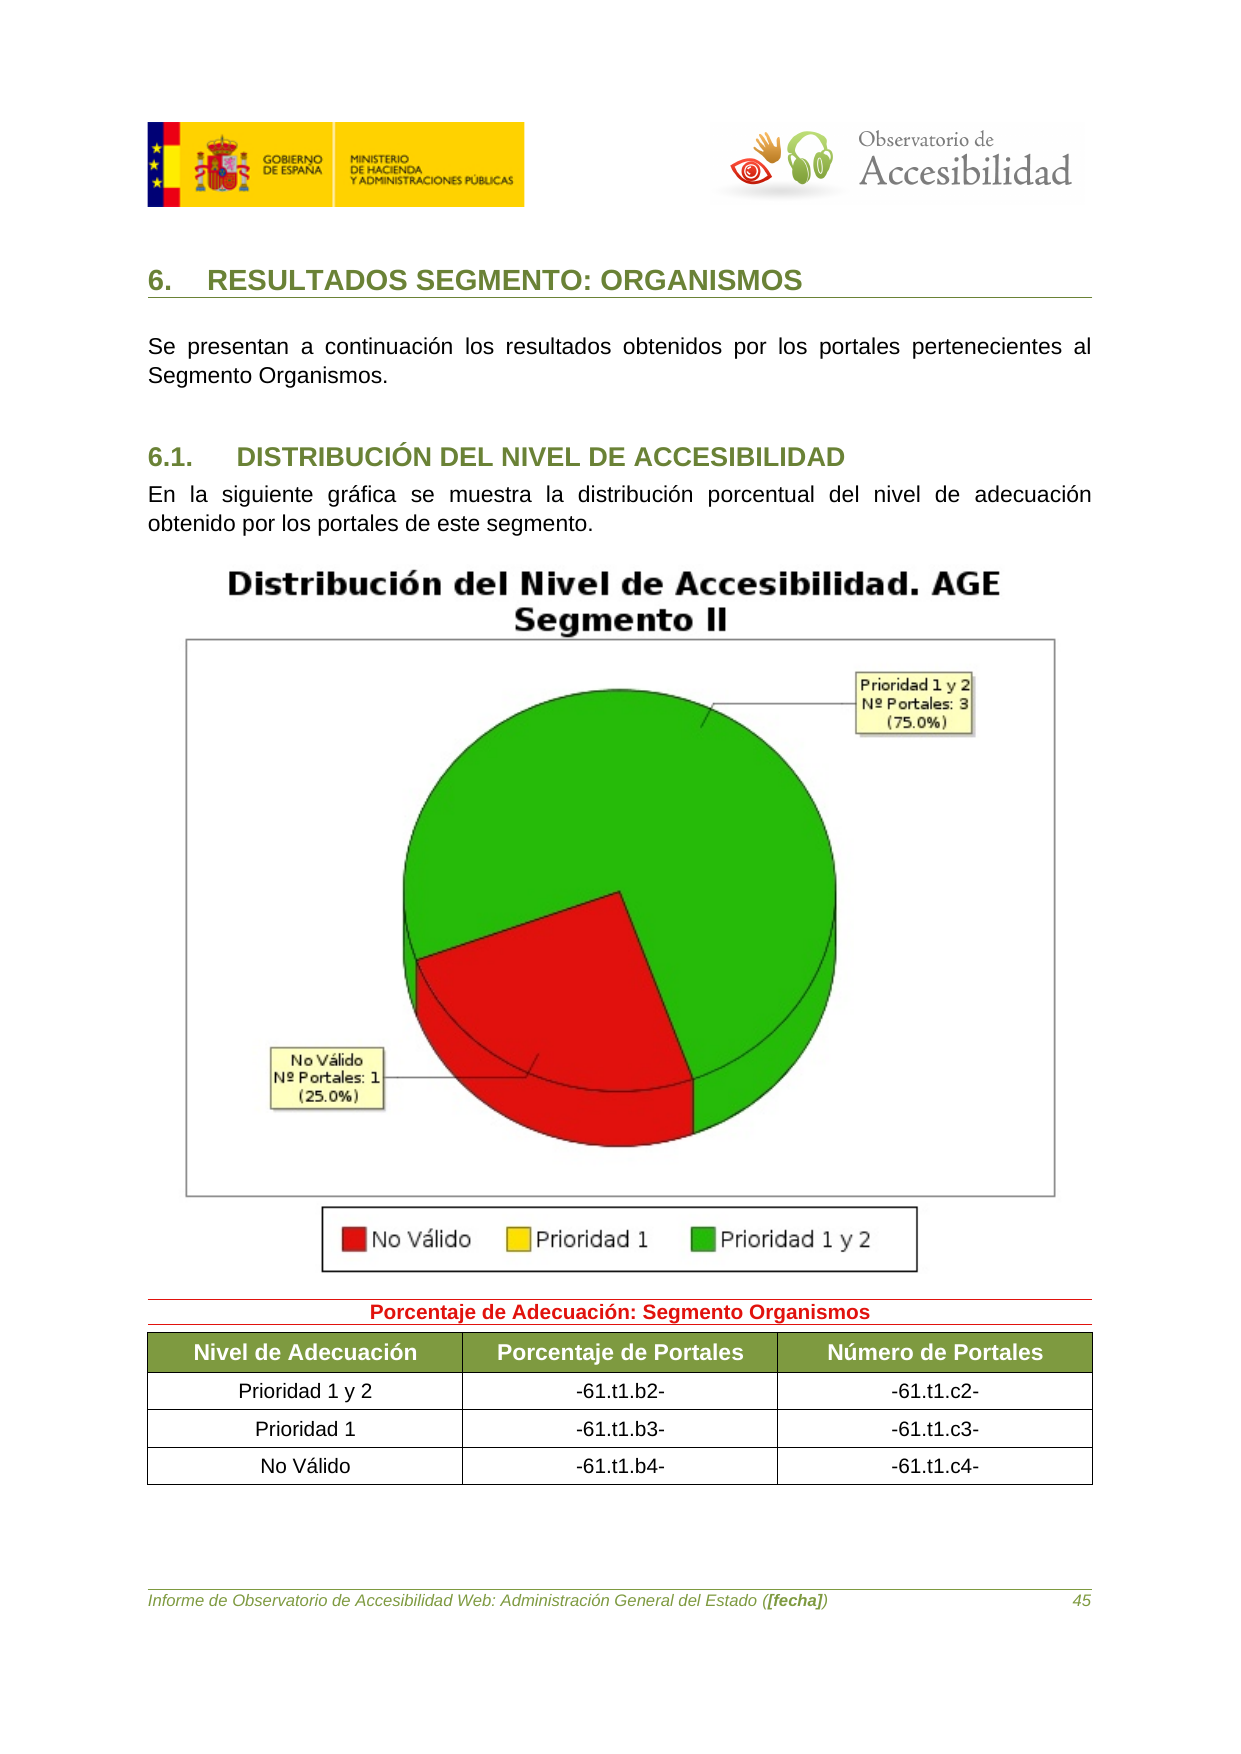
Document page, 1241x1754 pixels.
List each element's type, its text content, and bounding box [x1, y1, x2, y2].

table_cell -61.t1.c2- [778, 1373, 1092, 1409]
picture [178, 564, 1062, 1274]
table_cell No Válido [148, 1448, 462, 1484]
table_header Porcentaje de Portales [463, 1333, 777, 1372]
table_cell -61.t1.b3- [463, 1410, 777, 1447]
list Distribución del nivel de accesibilidad [148, 441, 1092, 472]
table_cell -61.t1.b2- [463, 1373, 777, 1409]
table_cell Prioridad 1 y 2 [148, 1373, 462, 1409]
table_header Número de Portales [778, 1333, 1092, 1372]
picture [147, 122, 525, 207]
table_cell -61.t1.b4- [463, 1448, 777, 1484]
text En la siguiente gráfica se muestra la distribución porcentual del nivel de adecuación obtenido por los portales de este segmento. [148, 481, 1092, 537]
table_header Nivel de Adecuación [148, 1333, 462, 1372]
table_cell -61.t1.c4- [778, 1448, 1092, 1484]
picture [710, 122, 1086, 205]
list Resultados Segmento: Organismos [148, 263, 1092, 297]
table_cell -61.t1.c3- [778, 1410, 1092, 1447]
table_cell Prioridad 1 [148, 1410, 462, 1447]
text Porcentaje de Adecuación: Segmento Organismos [148, 1300, 1092, 1324]
text Se presentan a continuación los resultados obtenidos por los portales pertenecientes al Segmento Organismos. [148, 333, 1092, 388]
